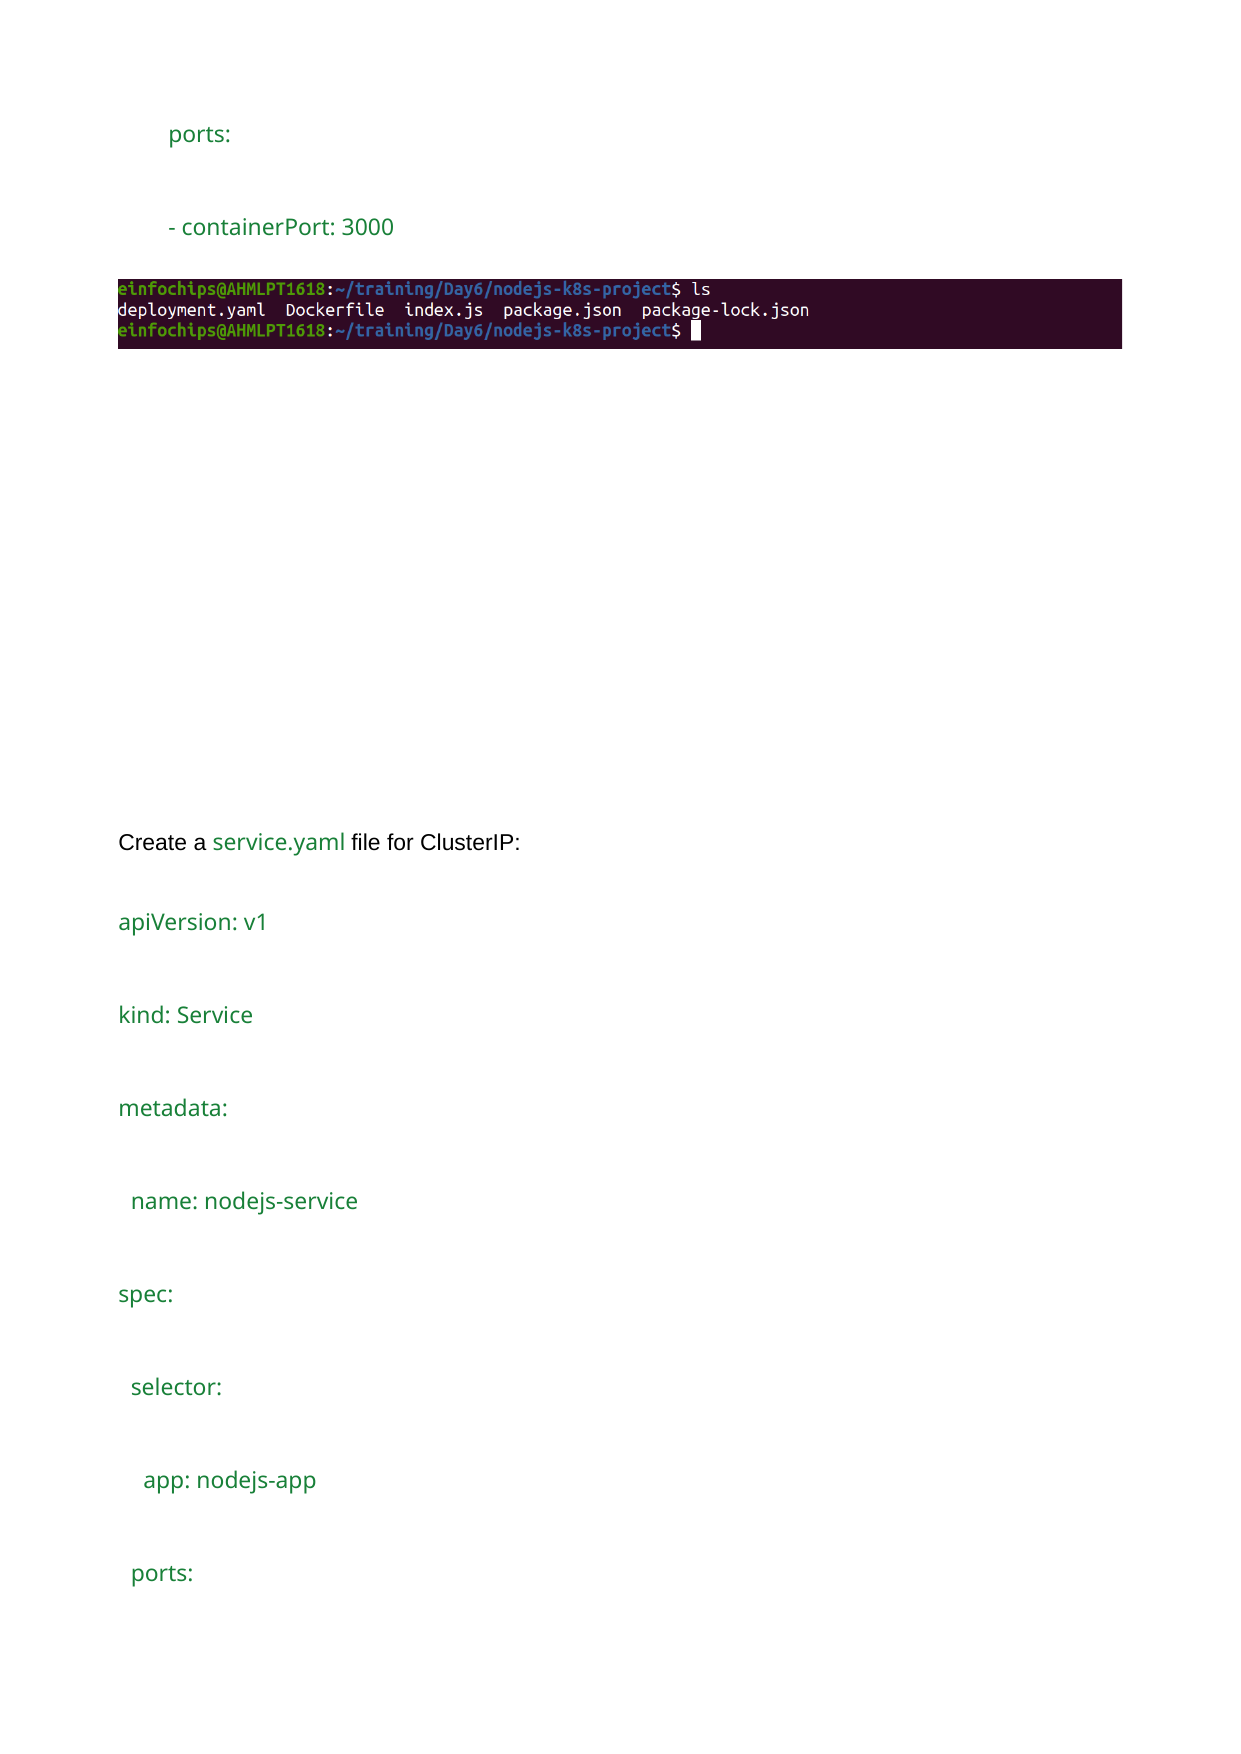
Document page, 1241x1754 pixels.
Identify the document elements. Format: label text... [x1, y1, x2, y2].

text metadata: [118, 1092, 1122, 1123]
text kind: Service [118, 998, 1122, 1030]
text spec: [118, 1278, 1122, 1309]
picture [118, 279, 1123, 349]
text app: nodejs-app [118, 1464, 1122, 1495]
text Create a service.yaml file for ClusterIP: apiVersion: v1 [118, 826, 1122, 937]
text - containerPort: 3000 [118, 211, 1122, 242]
text name: nodejs-service [118, 1185, 1122, 1216]
text selector: [118, 1371, 1122, 1402]
text ports: [118, 1557, 1122, 1588]
text ports: [118, 118, 1122, 149]
